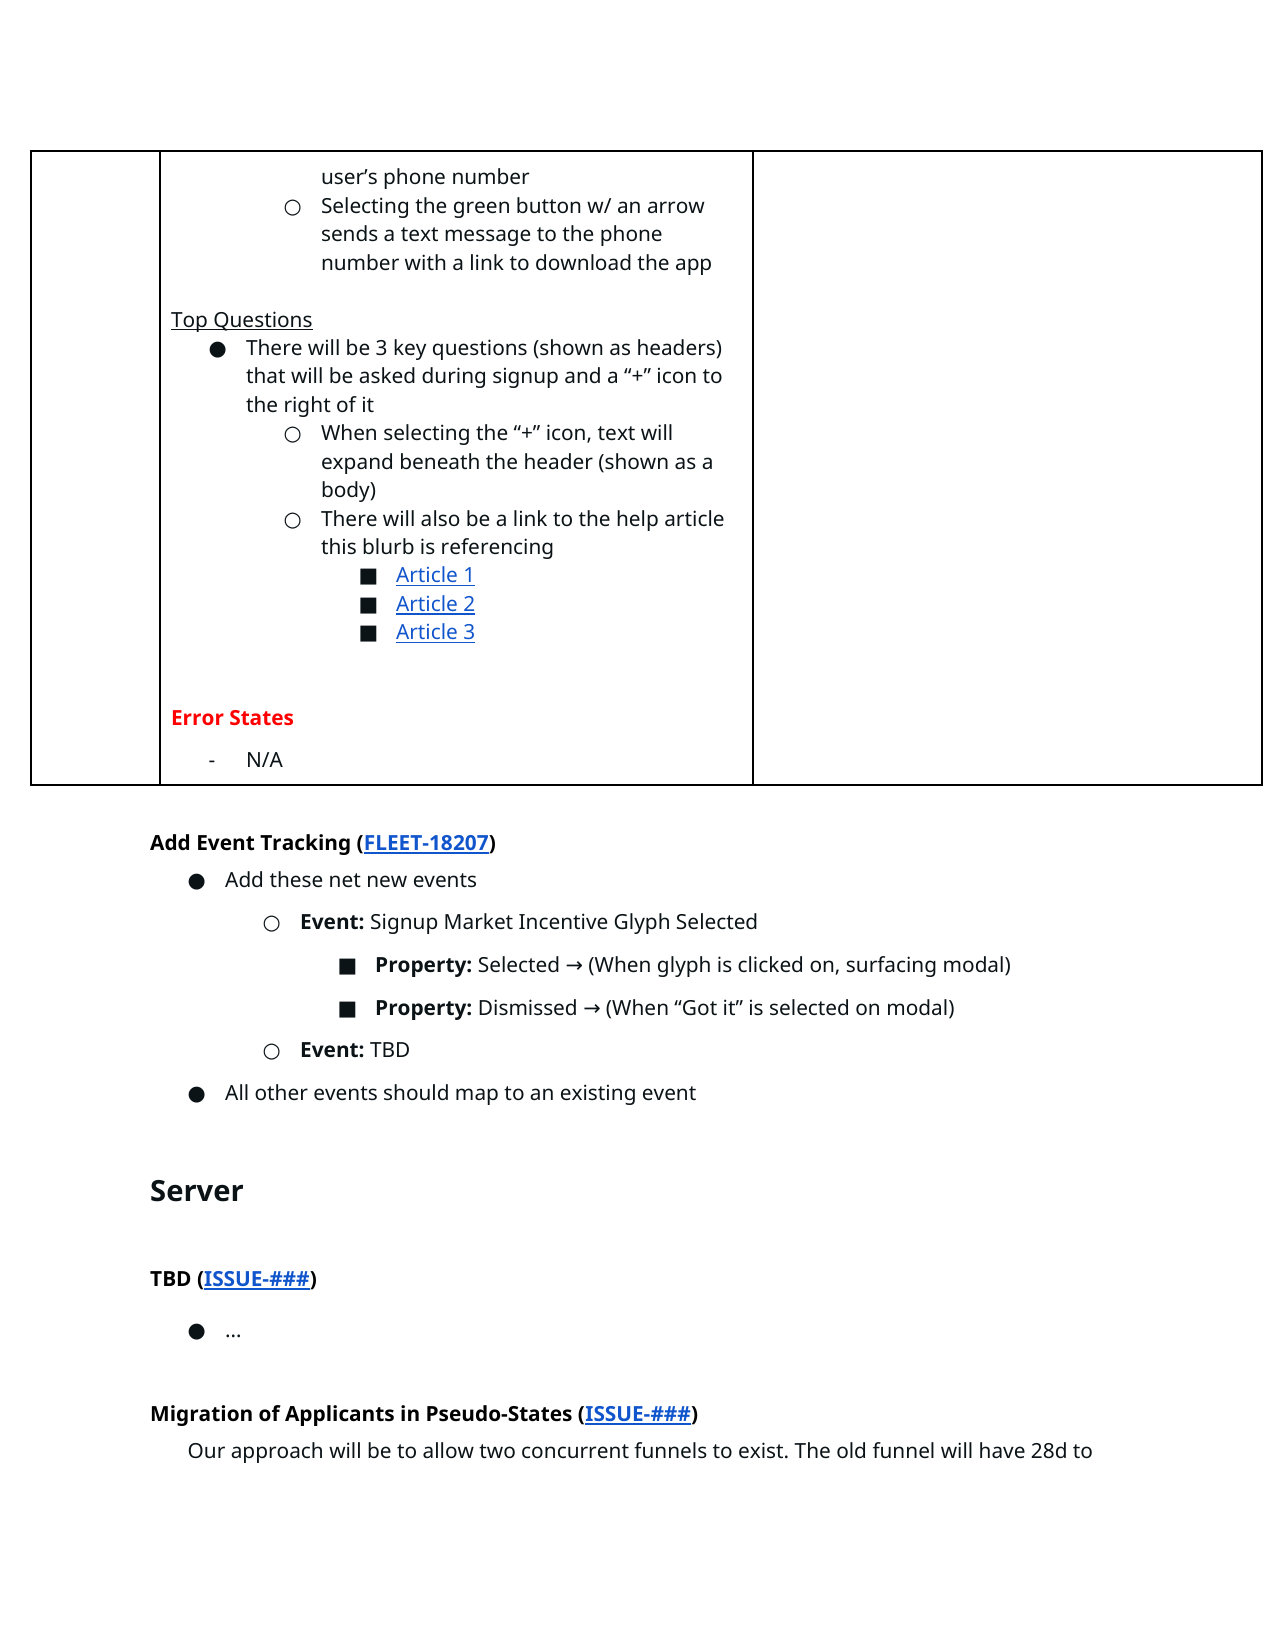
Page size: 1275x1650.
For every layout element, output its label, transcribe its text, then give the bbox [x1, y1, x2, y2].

list All other events should map to an existing event [187, 1078, 1125, 1106]
table_cell user’s phone number Selecting the green button w/ an arrow sends a text message to the phone number with a link to download the app Top Questions There will be 3 key questions (shown as headers) that will be asked during signup and a “+” icon to the right of it When selecting the “+” icon, text will expand beneath the header (shown as a body) There will also be a link to the help article this blurb is referencing Article 1 Article 2 Article 3 Error States N/A [161, 152, 752, 784]
list Property: Dismissed → (When “Got it” is selected on modal) [337, 993, 1125, 1021]
list Add these net new events [187, 865, 1125, 893]
subtitle TBD (ISSUE-###) [150, 1264, 1125, 1292]
list Event: Signup Market Incentive Glyph Selected [262, 907, 1125, 936]
text Our approach will be to allow two concurrent funnels to exist. The old funnel will have 28d to [187, 1436, 1125, 1464]
table_cell [32, 152, 159, 784]
list Property: Selected → (When glyph is clicked on, surfacing modal) [337, 950, 1125, 978]
subtitle Add Event Tracking (FLEET-18207) [150, 828, 1125, 856]
list Event: TBD [262, 1035, 1125, 1064]
table_cell [754, 152, 1261, 784]
subtitle Migration of Applicants in Pseudo-States (ISSUE-###) [150, 1399, 1125, 1428]
subtitle Server [150, 1170, 1125, 1210]
list … [187, 1315, 1125, 1343]
